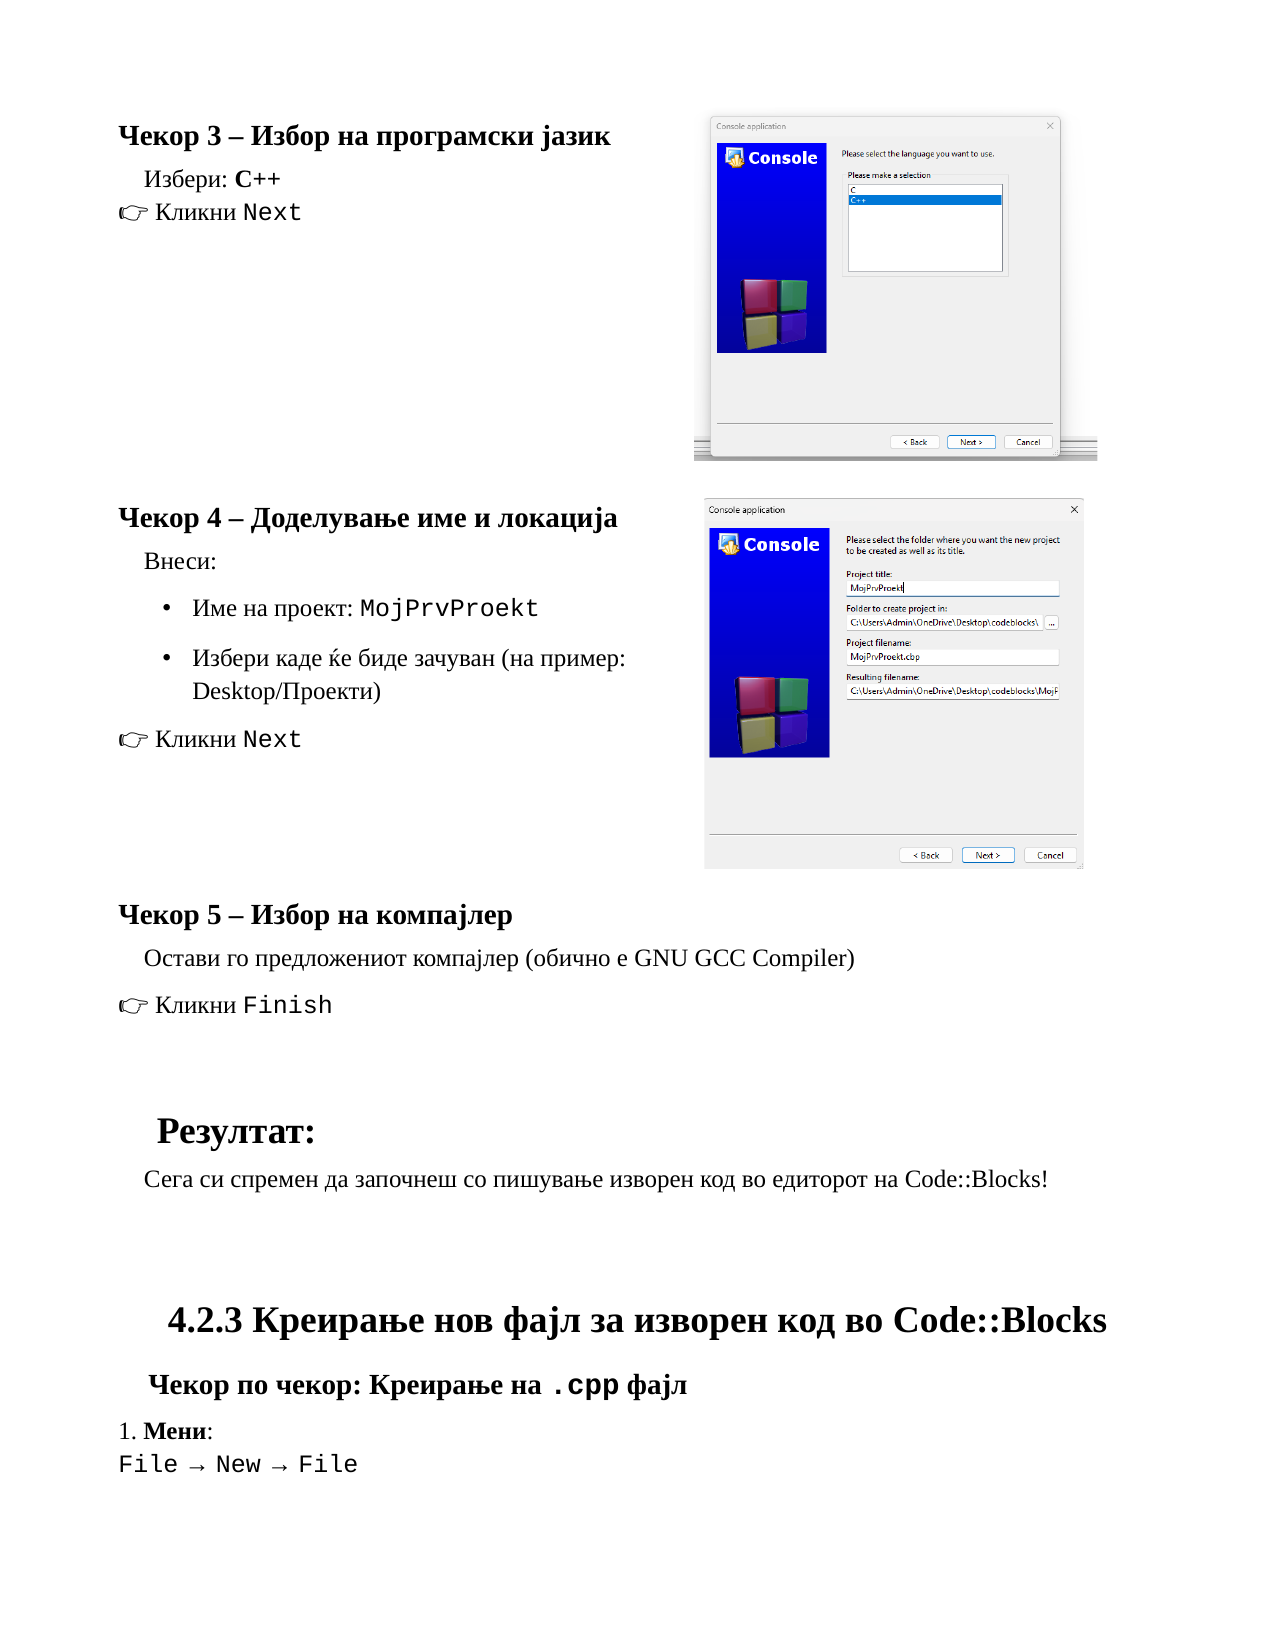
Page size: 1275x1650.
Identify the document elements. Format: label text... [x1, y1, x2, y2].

list Име на проект: MojPrvProekt [162, 593, 704, 624]
subtitle 4.2.3 Креирање нов фајл за изворен код во Code::Blocks [118, 1297, 1157, 1340]
subtitle Чекор 5️ – Избор на компајлер [118, 897, 1157, 930]
subtitle ✅ Резултат: [118, 1109, 1157, 1152]
text 📁 Внеси: [118, 546, 704, 574]
subtitle [1098, 118, 1157, 152]
list [1084, 593, 1157, 624]
picture [704, 498, 1084, 869]
subtitle [1084, 500, 1157, 533]
text 🌐 Избери: C++ 👉 Кликни Next [118, 164, 694, 228]
text 👉 Кликни Finish [118, 991, 1157, 1021]
text 🧰 Остави го предложениот компајлер (обично е GNU GCC Compiler) [118, 943, 1157, 972]
text [1084, 546, 1157, 574]
subtitle 📄 Чекор по чекор: Креирање на .cpp фајл [118, 1367, 1157, 1403]
list Избери каде ќе биде зачуван (на пример: Desktop/Проекти) [162, 643, 704, 705]
picture [694, 104, 1098, 461]
text 1️. Мени: File → New → File [118, 1416, 1157, 1480]
text 👉 Кликни Next [118, 724, 704, 755]
text 🎉 Сега си спремен да започнеш со пишување изворен код во едиторот на Code::Blocks! [118, 1164, 1157, 1193]
subtitle Чекор 4️ – Доделување име и локација [118, 500, 704, 533]
list [1084, 643, 1157, 705]
subtitle Чекор 3️ – Избор на програмски јазик [118, 118, 694, 152]
text [1084, 724, 1157, 755]
text [1098, 164, 1157, 228]
